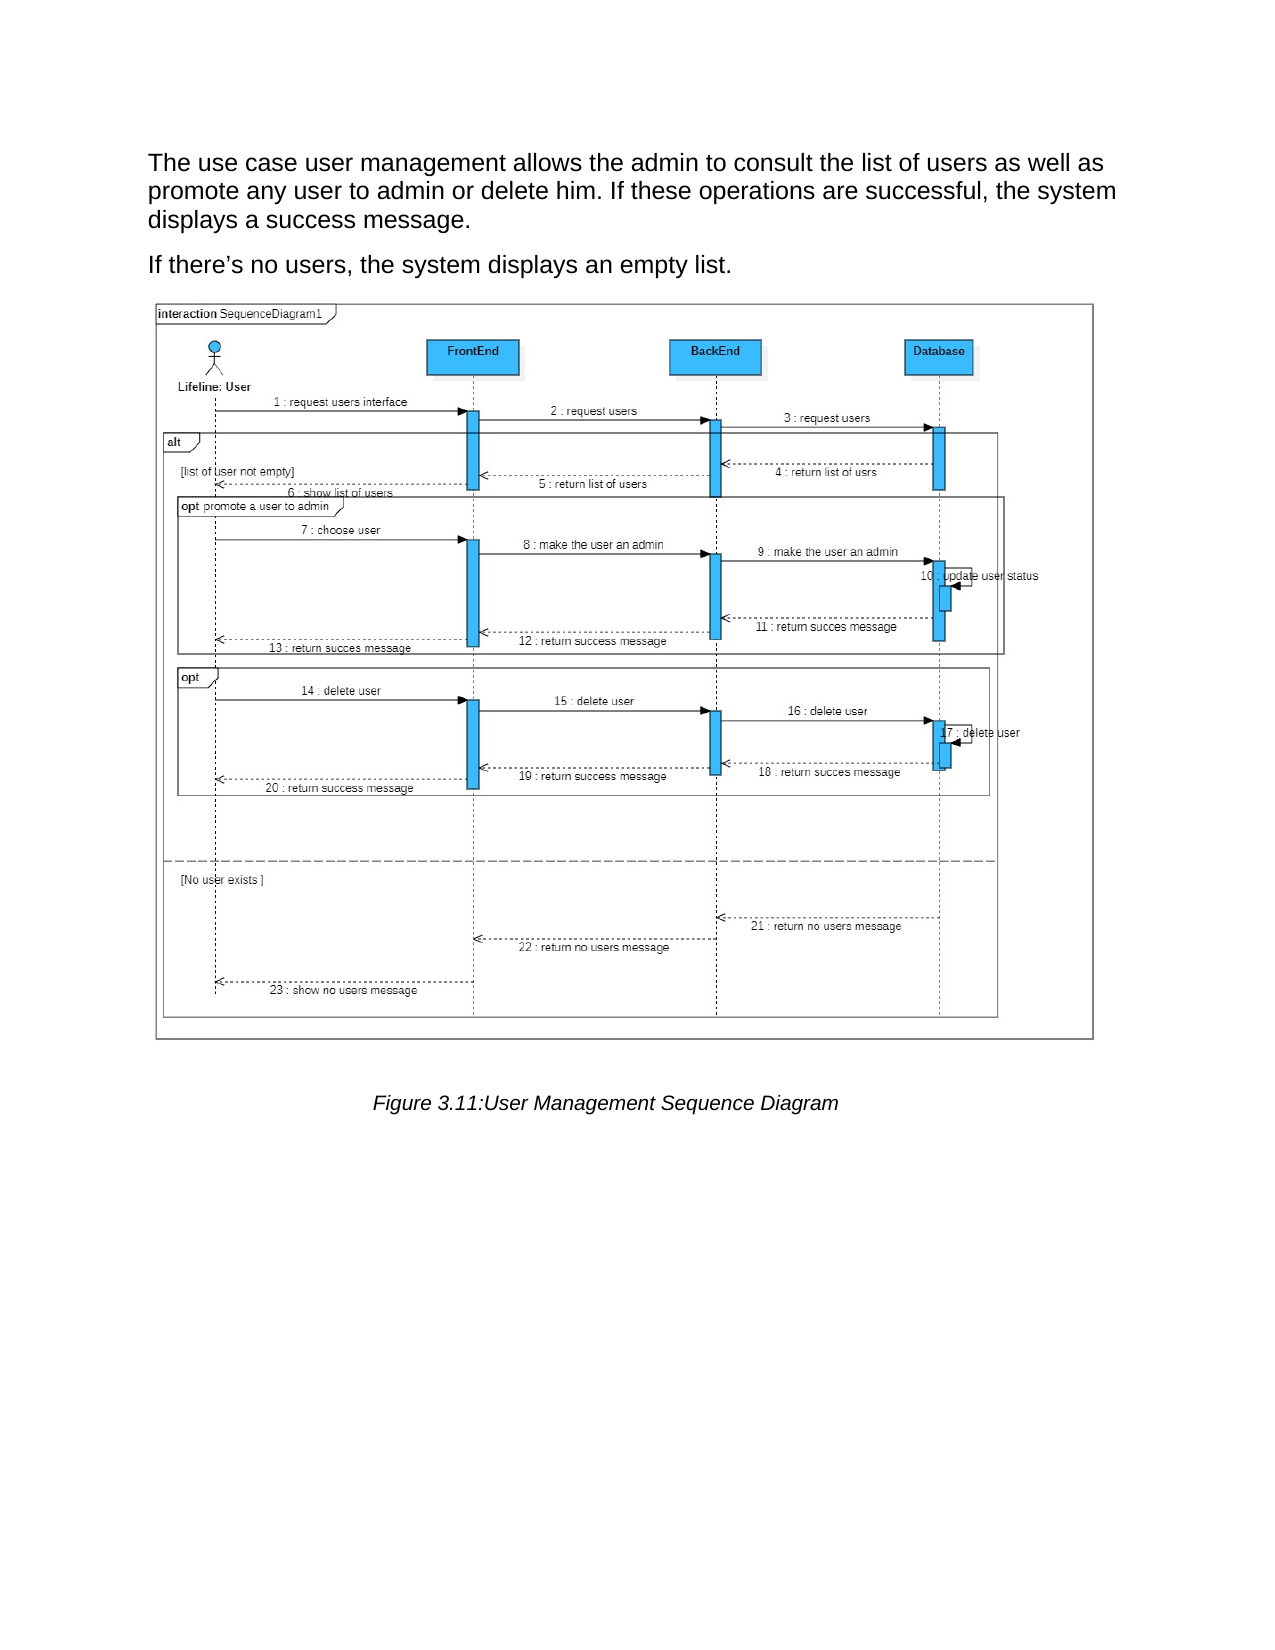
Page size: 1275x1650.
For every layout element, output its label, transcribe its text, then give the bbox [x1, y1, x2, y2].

text The use case user management allows the admin to consult the list of users as well as promote any user to admin or delete him. If these operations are successful, the system displays a success message. [148, 148, 1127, 234]
text If there’s no users, the system displays an empty list. [148, 251, 1127, 279]
text Figure ‎3.11:User Management Sequence Diagram [298, 1090, 1127, 1114]
